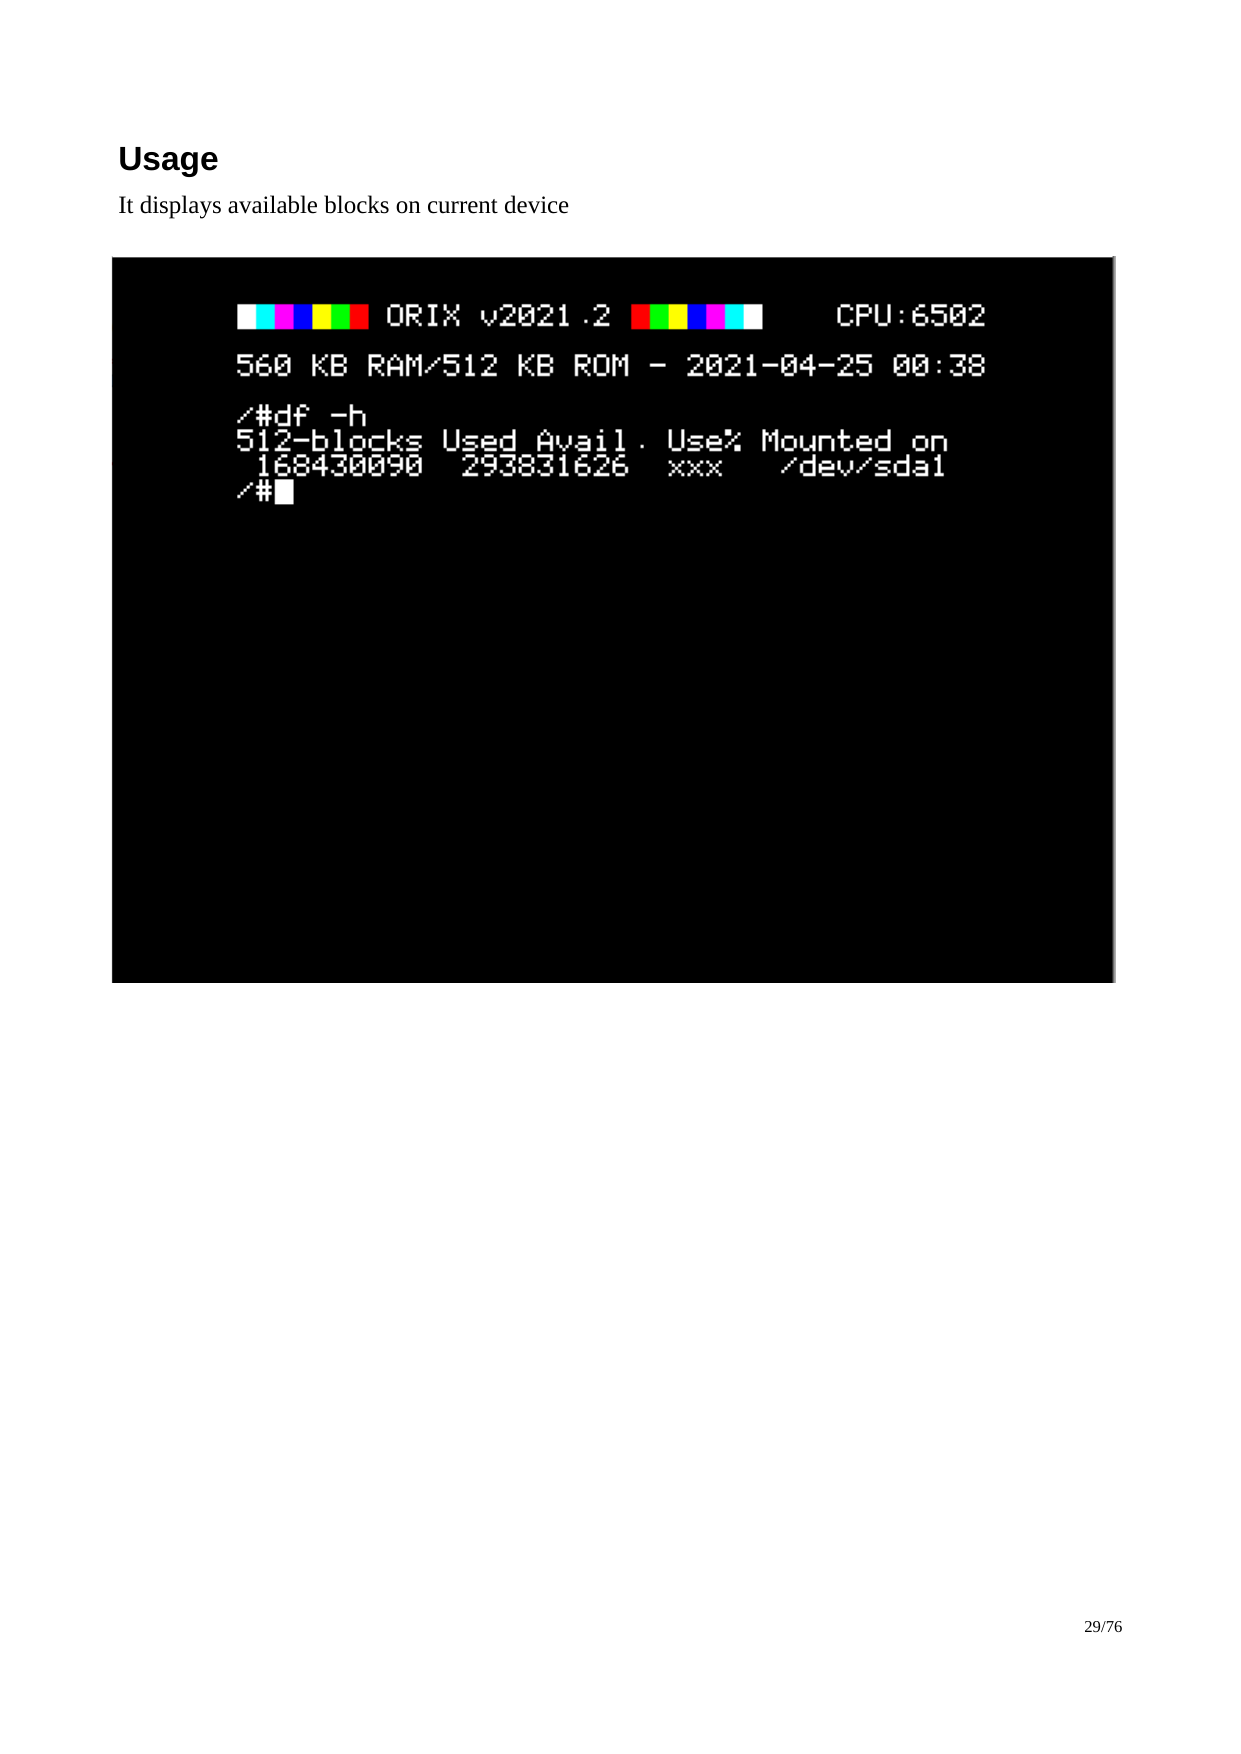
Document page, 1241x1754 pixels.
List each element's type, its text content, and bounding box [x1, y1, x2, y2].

picture [111, 256, 1116, 983]
text It displays available blocks on current device [118, 190, 1122, 219]
subtitle Usage [118, 139, 1122, 178]
